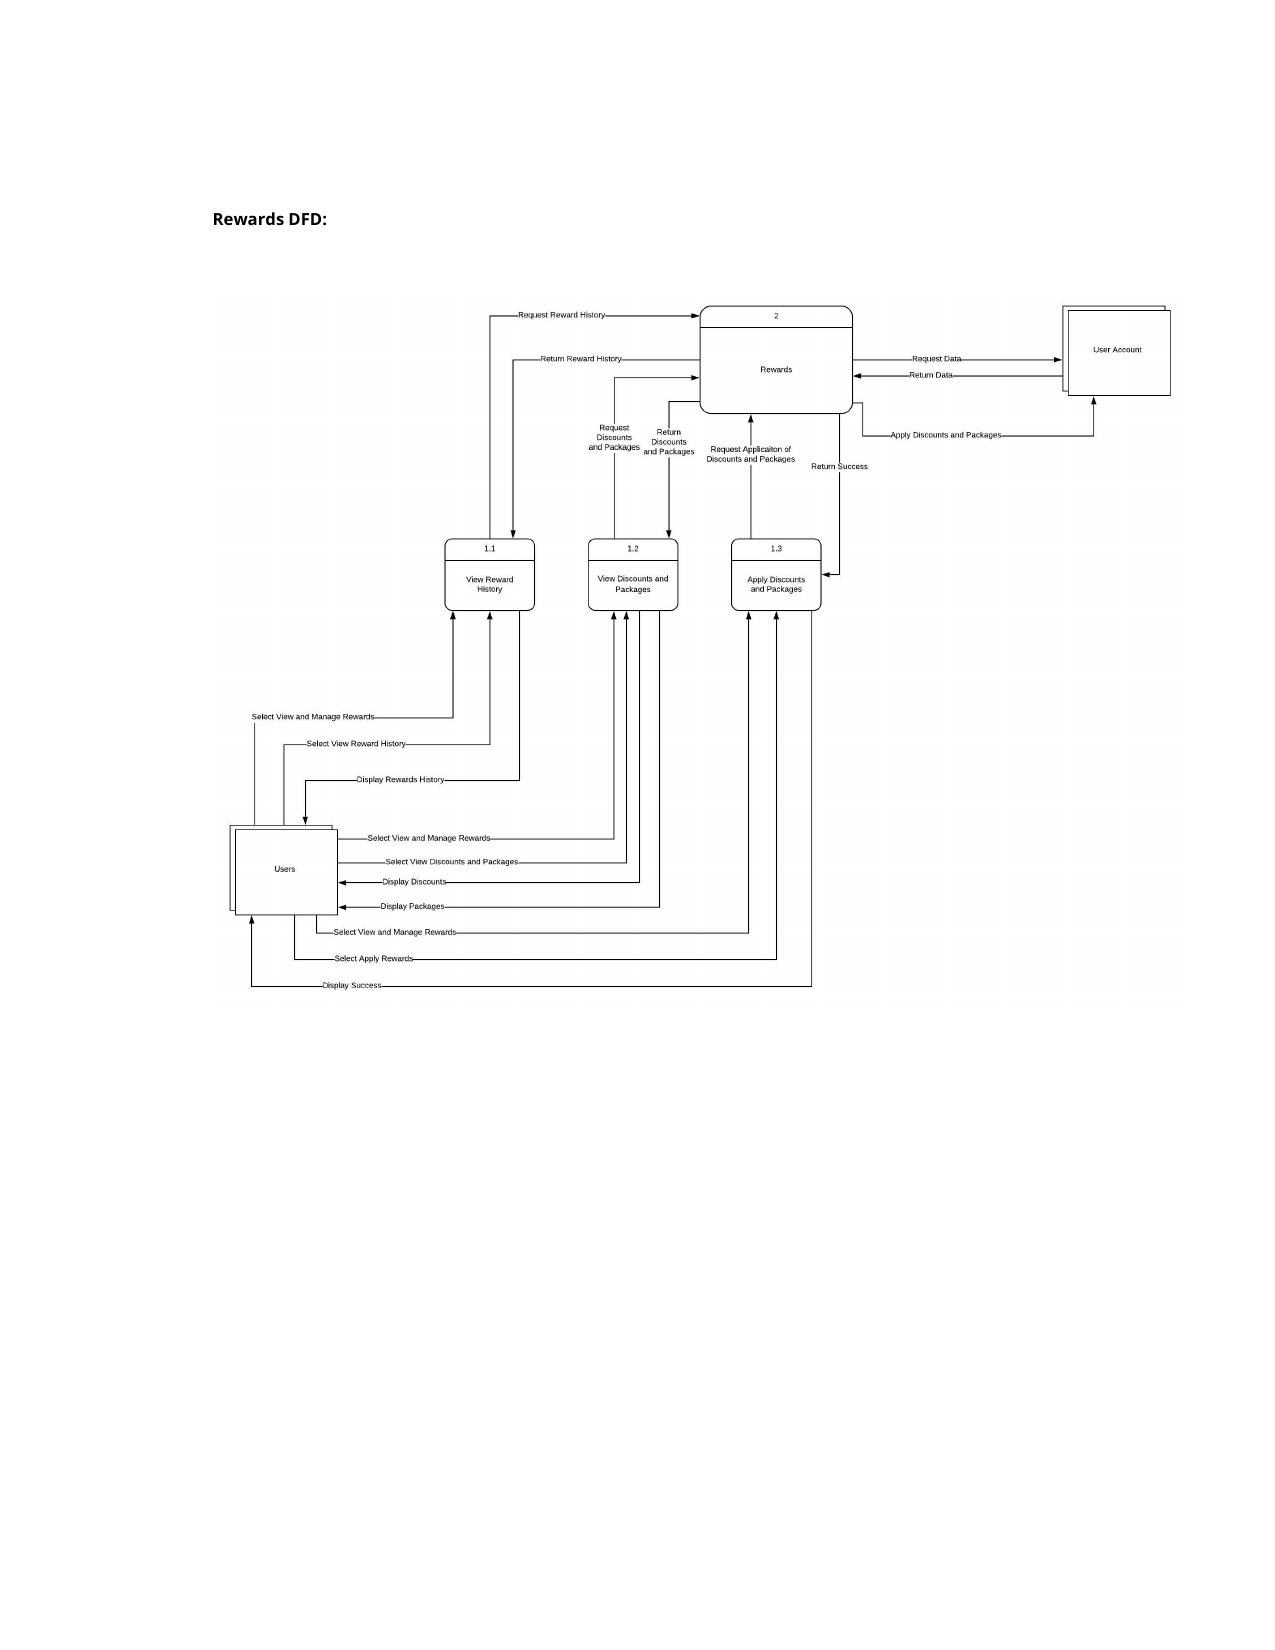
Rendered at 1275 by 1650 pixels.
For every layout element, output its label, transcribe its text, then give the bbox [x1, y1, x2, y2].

subtitle Rewards DFD: [212, 207, 1125, 230]
